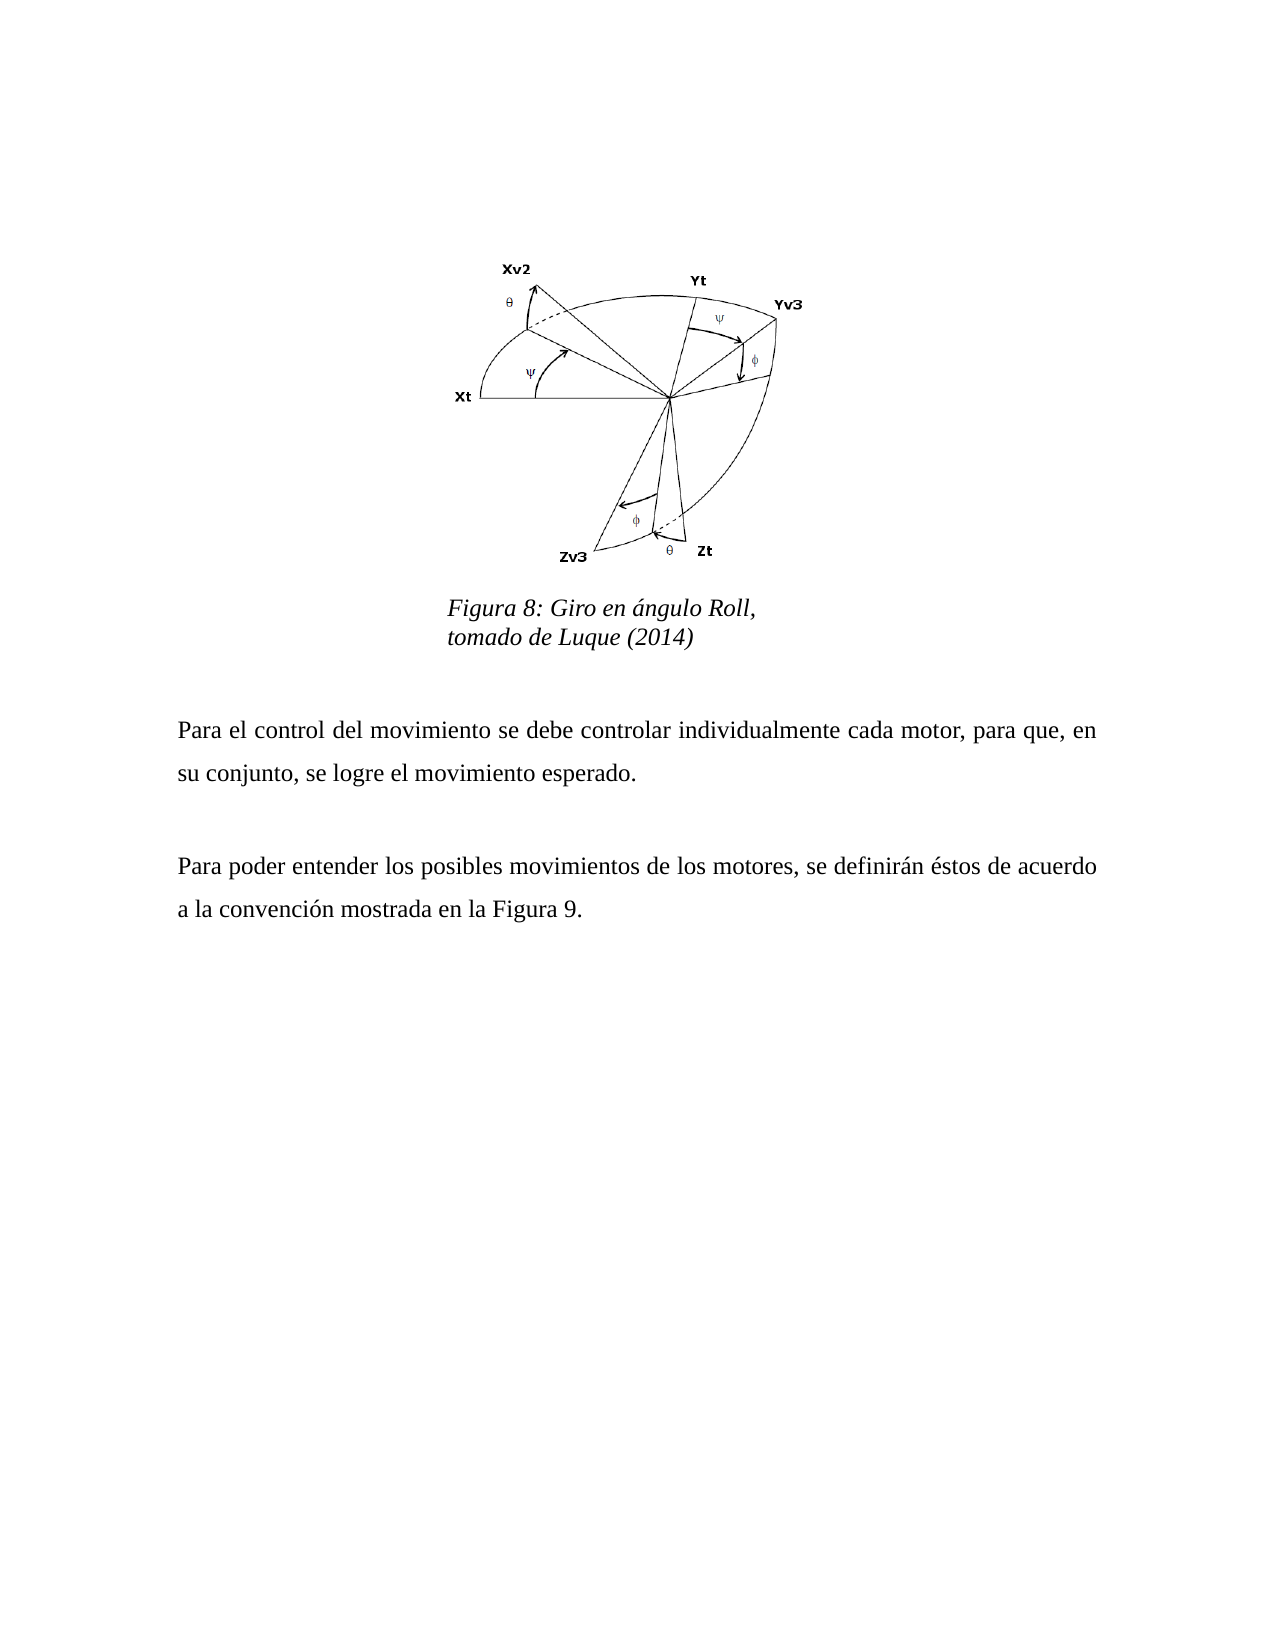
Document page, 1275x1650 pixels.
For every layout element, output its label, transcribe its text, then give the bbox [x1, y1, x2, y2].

text Para poder entender los posibles movimientos de los motores, se definirán éstos de acuerdo a la convención mostrada en la Figura 9. [177, 851, 1098, 923]
text Para el control del movimiento se debe controlar individualmente cada motor, para que, en su conjunto, se logre el movimiento esperado. [177, 715, 1098, 787]
text Figura 8: Giro en ángulo Roll, tomado de Luque (2014) [447, 588, 828, 651]
